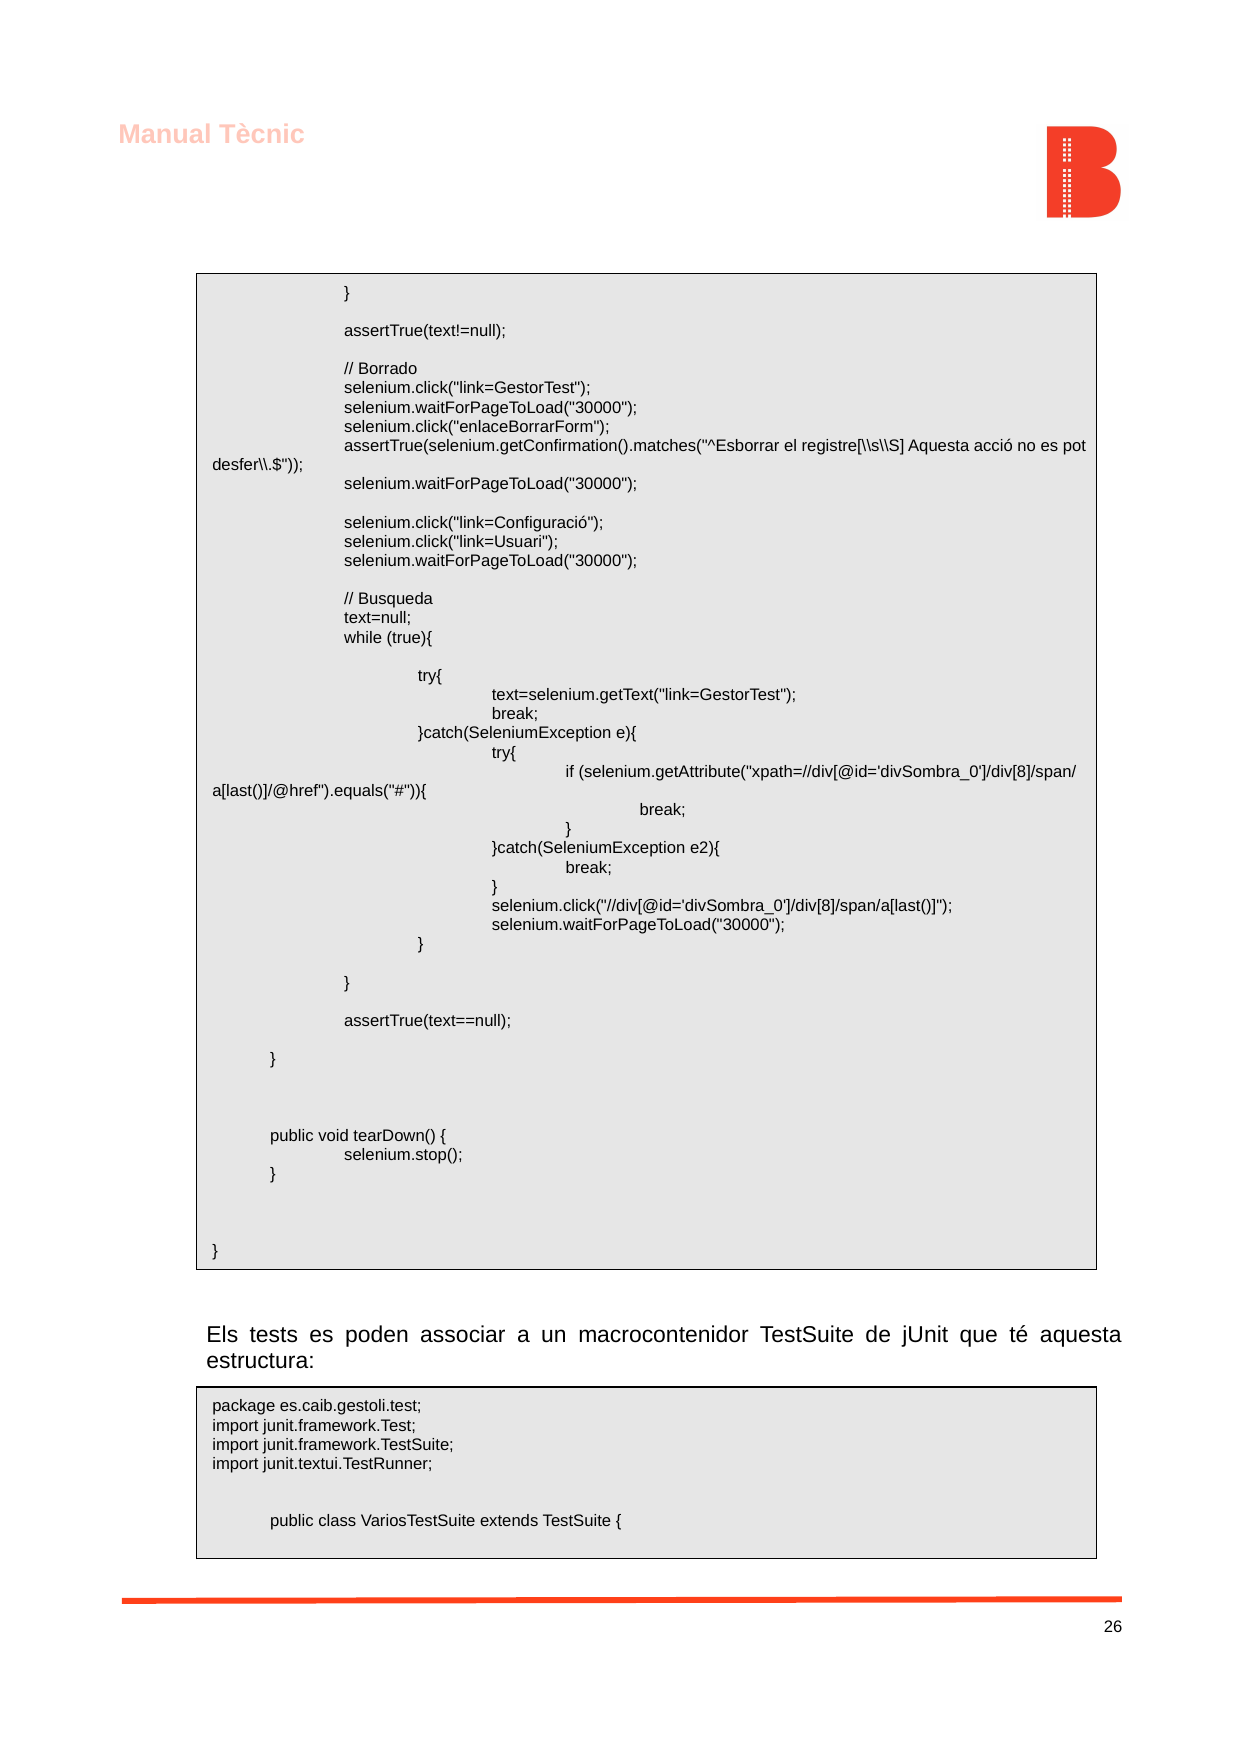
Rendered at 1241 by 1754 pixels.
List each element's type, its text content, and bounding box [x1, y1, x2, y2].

text import junit.framework.Test; [197, 1406, 1096, 1425]
text package es.caib.gestoli.test; [197, 1388, 1096, 1406]
text import junit.textui.TestRunner; [197, 1444, 1096, 1463]
text } assertTrue(text!=null); // Borrado selenium.click("link=GestorTest"); selenium.waitForPageToLoad("30000"); selenium.click("enlaceBorrarForm"); assertTrue(selenium.getConfirmation().matches("^Esborrar el registre[\\s\\S] Aquesta acció no es pot desfer\\.$")); selenium.waitForPageToLoad("30000"); selenium.click("link=Configuració"); selenium.click("link=Usuari"); selenium.waitForPageToLoad("30000"); // Busqueda text=null; while (true){ try{ text=selenium.getText("link=GestorTest"); break; }catch(SeleniumException e){ try{ if (selenium.getAttribute("xpath=//div[@id='divSombra_0']/div[8]/span/a[last()]/@href").equals("#")){ break; } }catch(SeleniumException e2){ break; } selenium.click("//div[@id='divSombra_0']/div[8]/span/a[last()]"); selenium.waitForPageToLoad("30000"); } } assertTrue(text==null); } public void tearDown() { selenium.stop(); } } [197, 274, 1096, 1269]
text public class VariosTestSuite extends TestSuite { [197, 1501, 1096, 1521]
list Els tests es poden associar a un macrocontenidor TestSuite de jUnit que té aquesta estructura: [206, 1321, 1122, 1374]
picture [1036, 124, 1130, 221]
text import junit.framework.TestSuite; [197, 1425, 1096, 1444]
